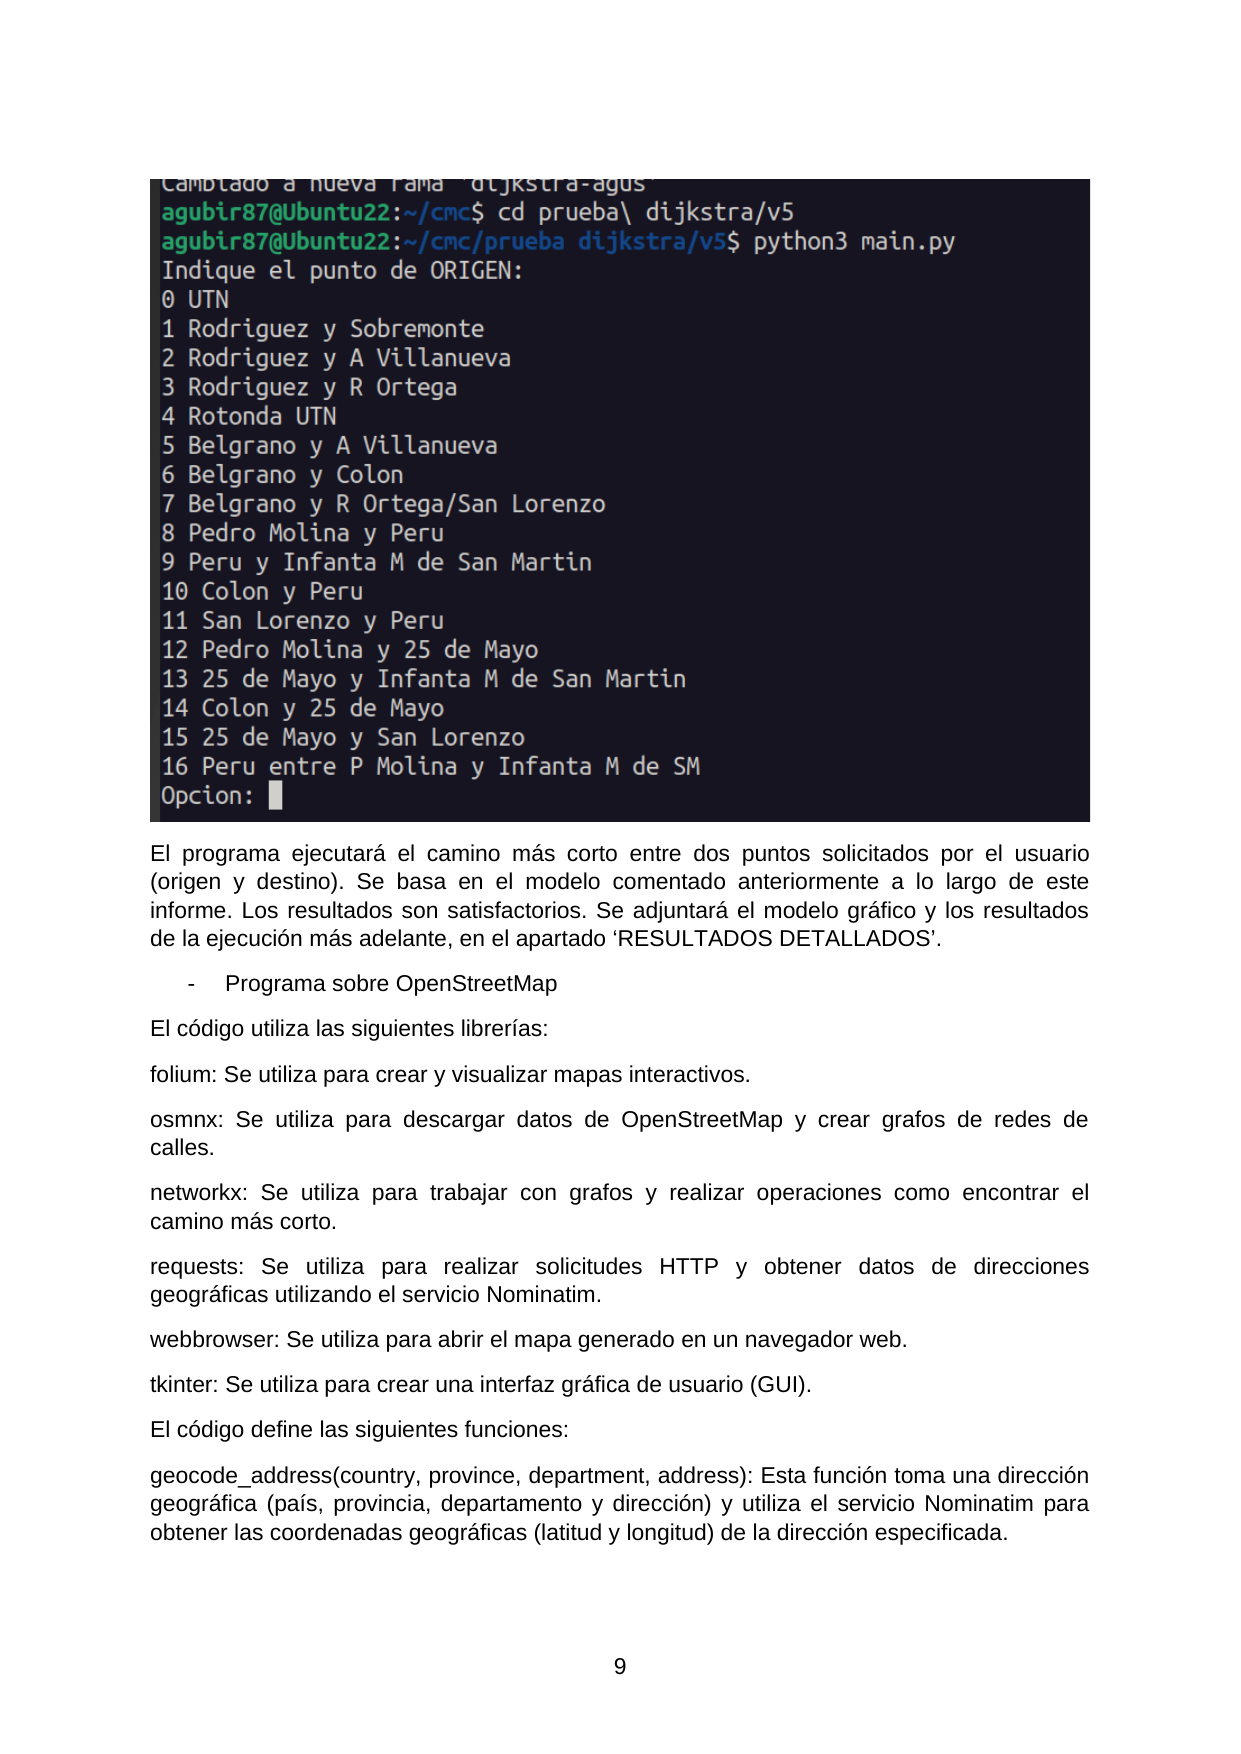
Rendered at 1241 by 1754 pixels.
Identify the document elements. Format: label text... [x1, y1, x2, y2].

text El código utiliza las siguientes librerías: [150, 1015, 1090, 1042]
text requests: Se utiliza para realizar solicitudes HTTP y obtener datos de direcciones geográficas utilizando el servicio Nominatim. [150, 1253, 1090, 1307]
text networkx: Se utiliza para trabajar con grafos y realizar operaciones como encontrar el camino más corto. [150, 1179, 1090, 1234]
text tkinter: Se utiliza para crear una interfaz gráfica de usuario (GUI). [150, 1371, 1090, 1398]
list Programa sobre OpenStreetMap [187, 970, 1090, 997]
text osmnx: Se utiliza para descargar datos de OpenStreetMap y crear grafos de redes de calles. [150, 1106, 1090, 1160]
text El programa ejecutará el camino más corto entre dos puntos solicitados por el usuario (origen y destino). Se basa en el modelo comentado anteriormente a lo largo de este informe. Los resultados son satisfactorios. Se adjuntará el modelo gráfico y los resultados de la ejecución más adelante, en el apartado ‘RESULTADOS DETALLADOS’. [150, 840, 1090, 952]
picture [150, 179, 1091, 822]
text geocode_address(country, province, department, address): Esta función toma una dirección geográfica (país, provincia, departamento y dirección) y utiliza el servicio Nominatim para obtener las coordenadas geográficas (latitud y longitud) de la dirección especificada. [150, 1462, 1090, 1545]
text folium: Se utiliza para crear y visualizar mapas interactivos. [150, 1061, 1090, 1087]
text El código define las siguientes funciones: [150, 1416, 1090, 1443]
text webbrowser: Se utiliza para abrir el mapa generado en un navegador web. [150, 1326, 1090, 1353]
